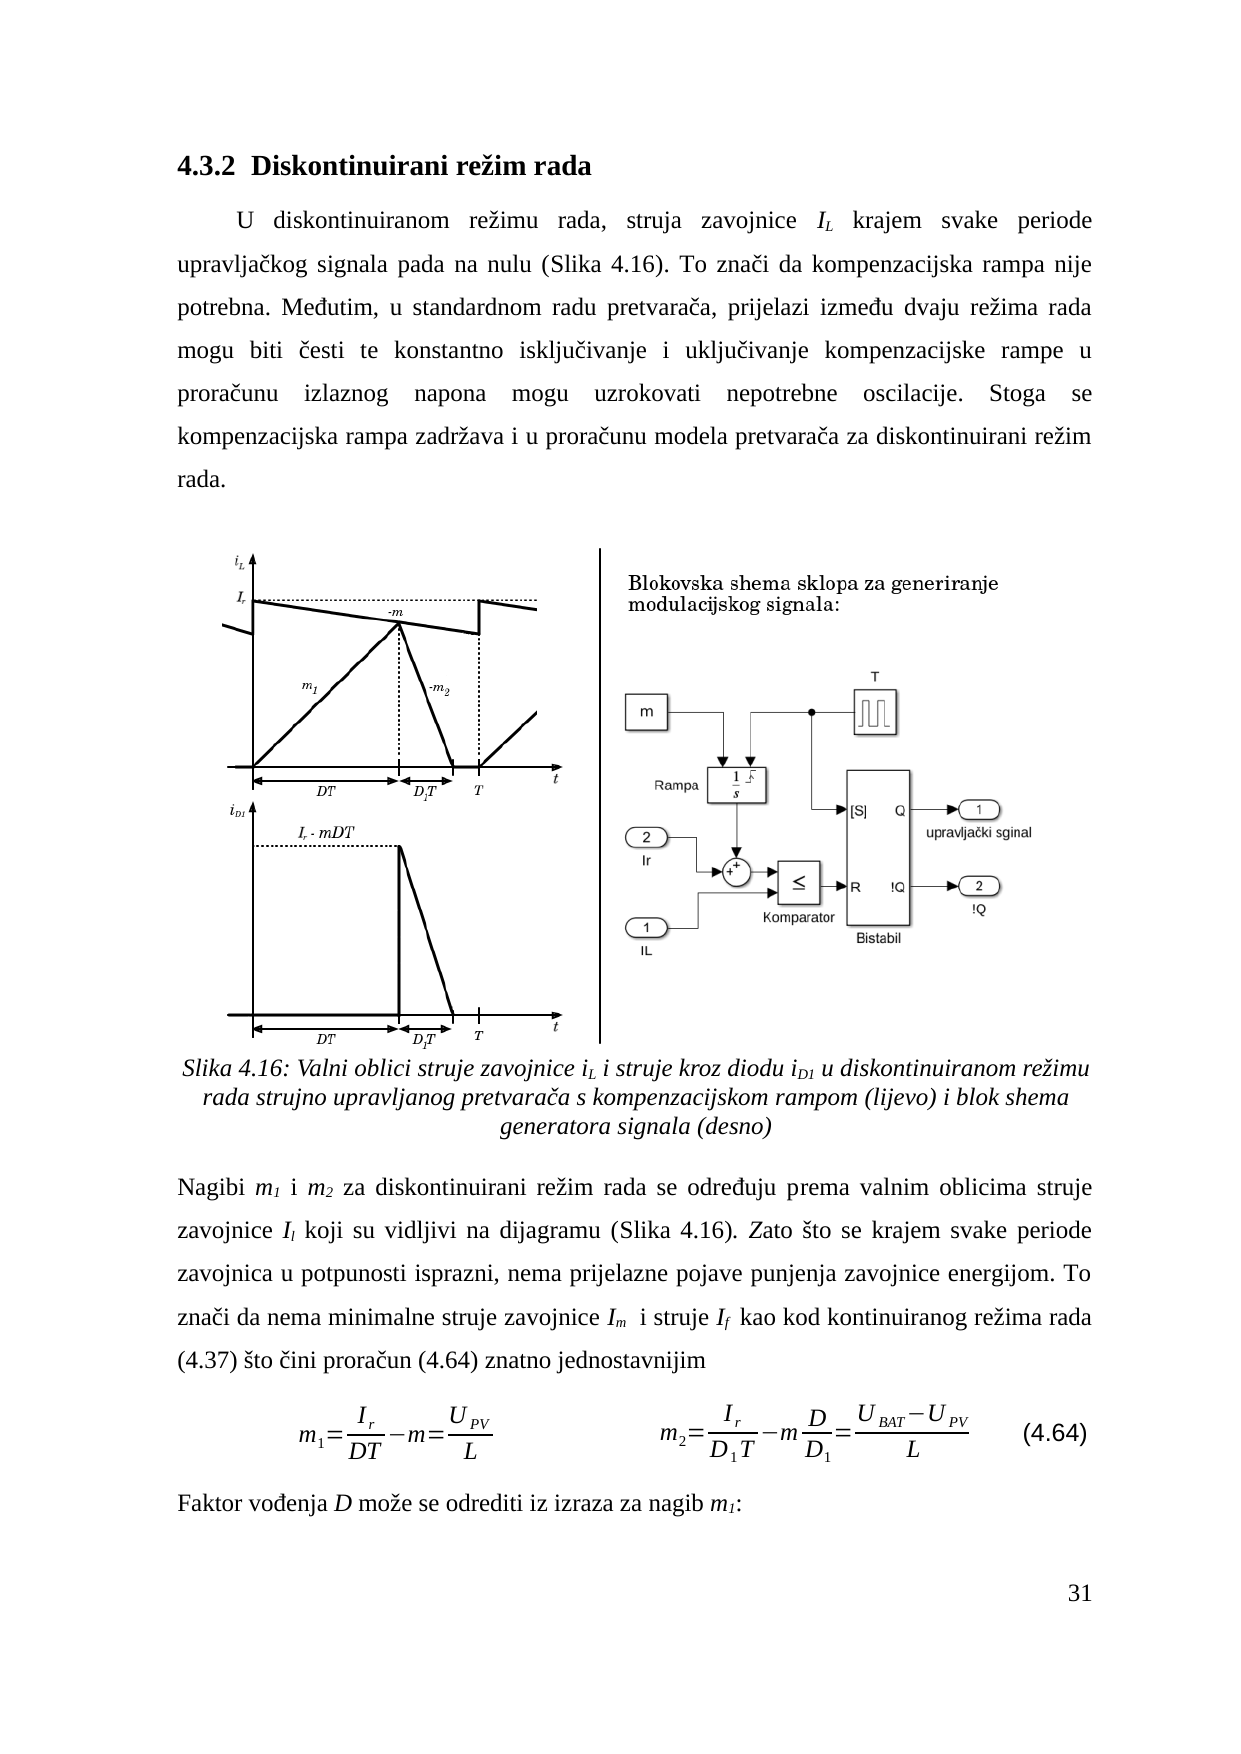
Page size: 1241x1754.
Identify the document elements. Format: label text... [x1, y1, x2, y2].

table_header [615, 1394, 1016, 1476]
table_header (4.64) [1016, 1394, 1093, 1476]
text Nagibi m1 i m2 za diskontinuirani režim rada se određuju prema valnim oblicima struje zavojnice Il koji su vidljivi na dijagramu (Slika 4.16). Zato što se krajem svake periode zavojnica u potpunosti isprazni, nema prijelazne pojave punjenja zavojnice energijom. To znači da nema minimalne struje zavojnice Im i struje If kao kod kontinuiranog režima rada (4.37) što čini proračun (4.64) znatno jednostavnijim [177, 1172, 1093, 1373]
subtitle Diskontinuirani režim rada [177, 148, 1093, 181]
picture [178, 538, 1094, 1054]
text Slika 4.16: Valni oblici struje zavojnice iL i struje kroz diodu iD1 u diskontinuiranom režimu rada strujno upravljanog pretvarača s kompenzacijskom rampom (lijevo) i blok shema generatora signala (desno) [177, 538, 1095, 1140]
table_header [177, 1394, 614, 1476]
text Faktor vođenja D može se odrediti iz izraza za nagib m1: [177, 1488, 1093, 1517]
text U diskontinuiranom režimu rada, struja zavojnice IL krajem svake periode upravljačkog signala pada na nulu (Slika 4.16). To znači da kompenzacijska rampa nije potrebna. Međutim, u standardnom radu pretvarača, prijelazi između dvaju režima rada mogu biti česti te konstantno isključivanje i uključivanje kompenzacijske rampe u proračunu izlaznog napona mogu uzrokovati nepotrebne oscilacije. Stoga se kompenzacijska rampa zadržava i u proračunu modela pretvarača za diskontinuirani režim rada. [177, 206, 1093, 493]
